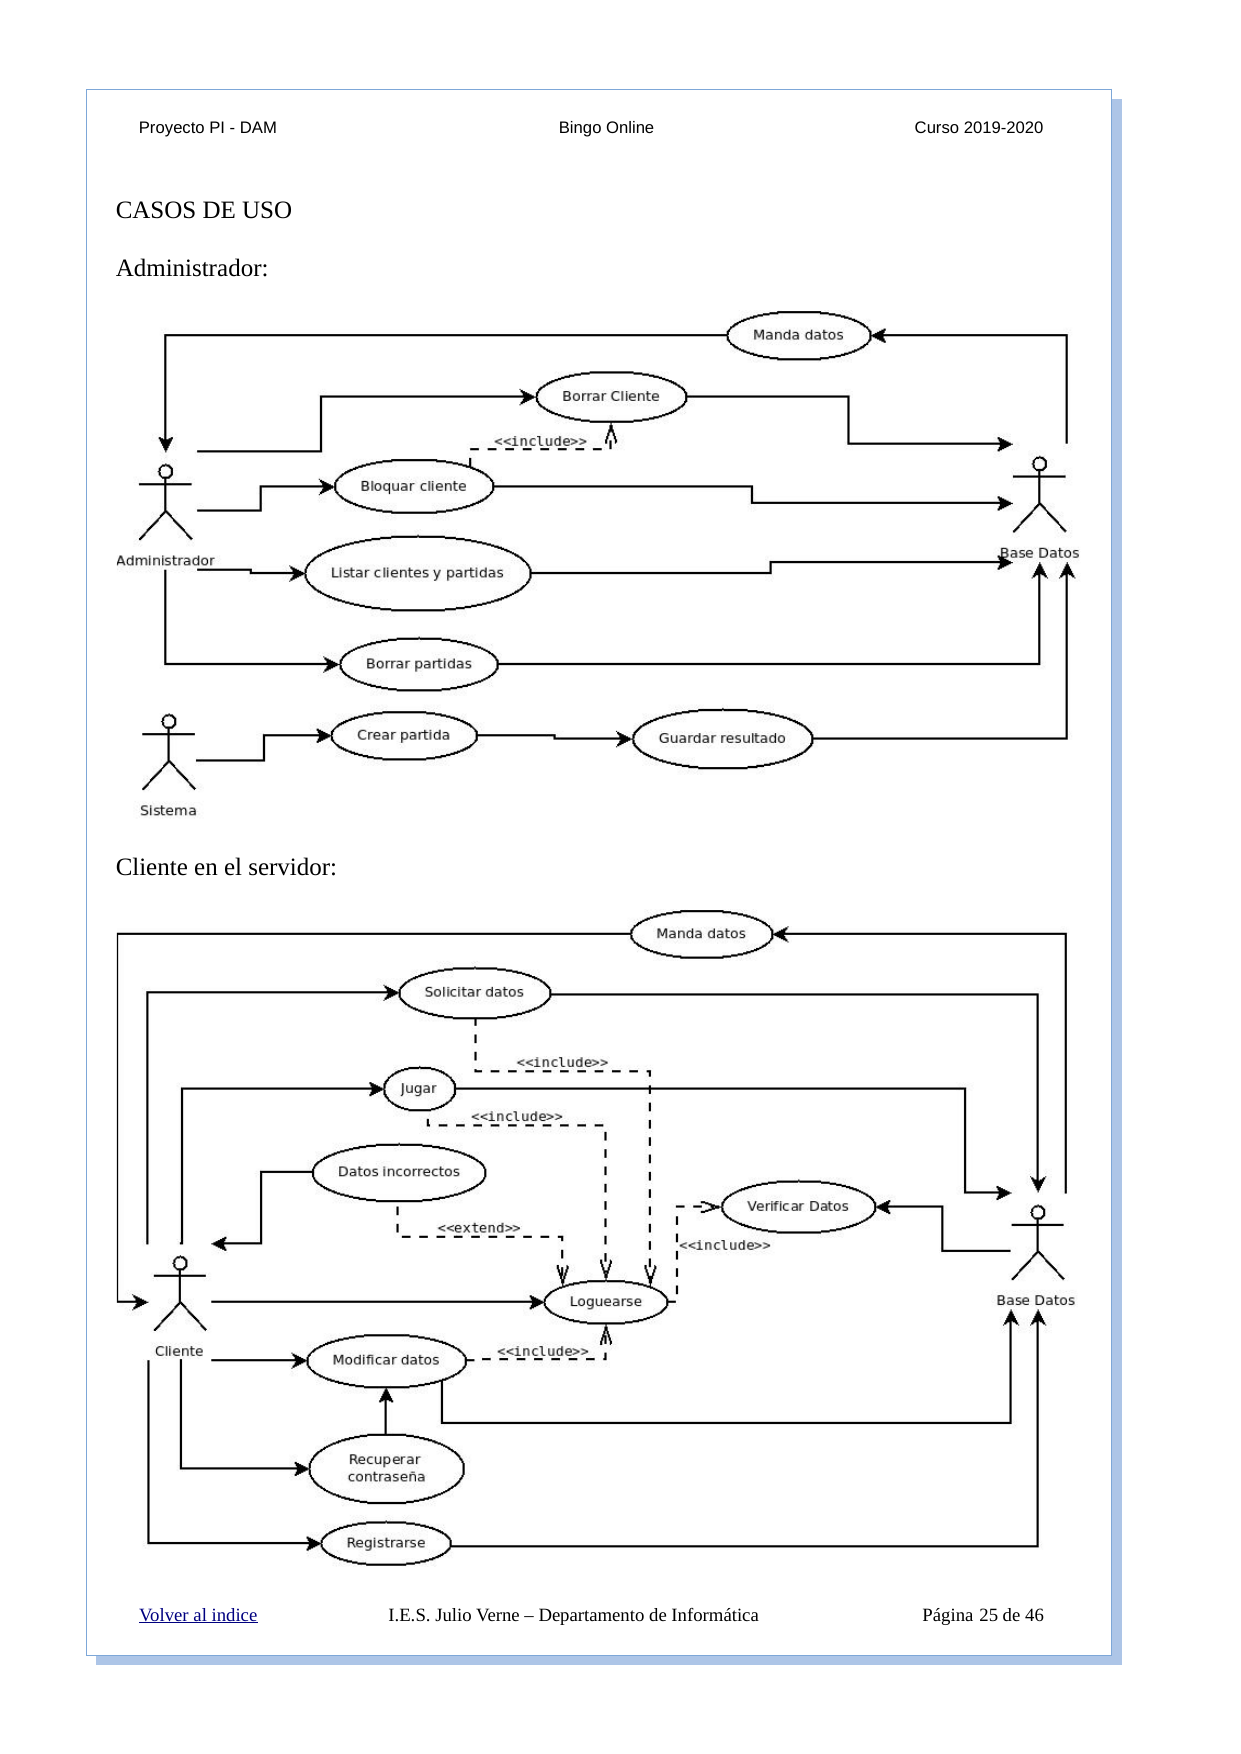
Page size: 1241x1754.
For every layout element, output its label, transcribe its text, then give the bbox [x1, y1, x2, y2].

picture [116, 310, 1081, 823]
picture [116, 909, 1081, 1568]
text Cliente en el servidor: [116, 852, 1082, 881]
text CASOS DE USO [116, 196, 1082, 224]
text Administrador: [116, 253, 1082, 282]
